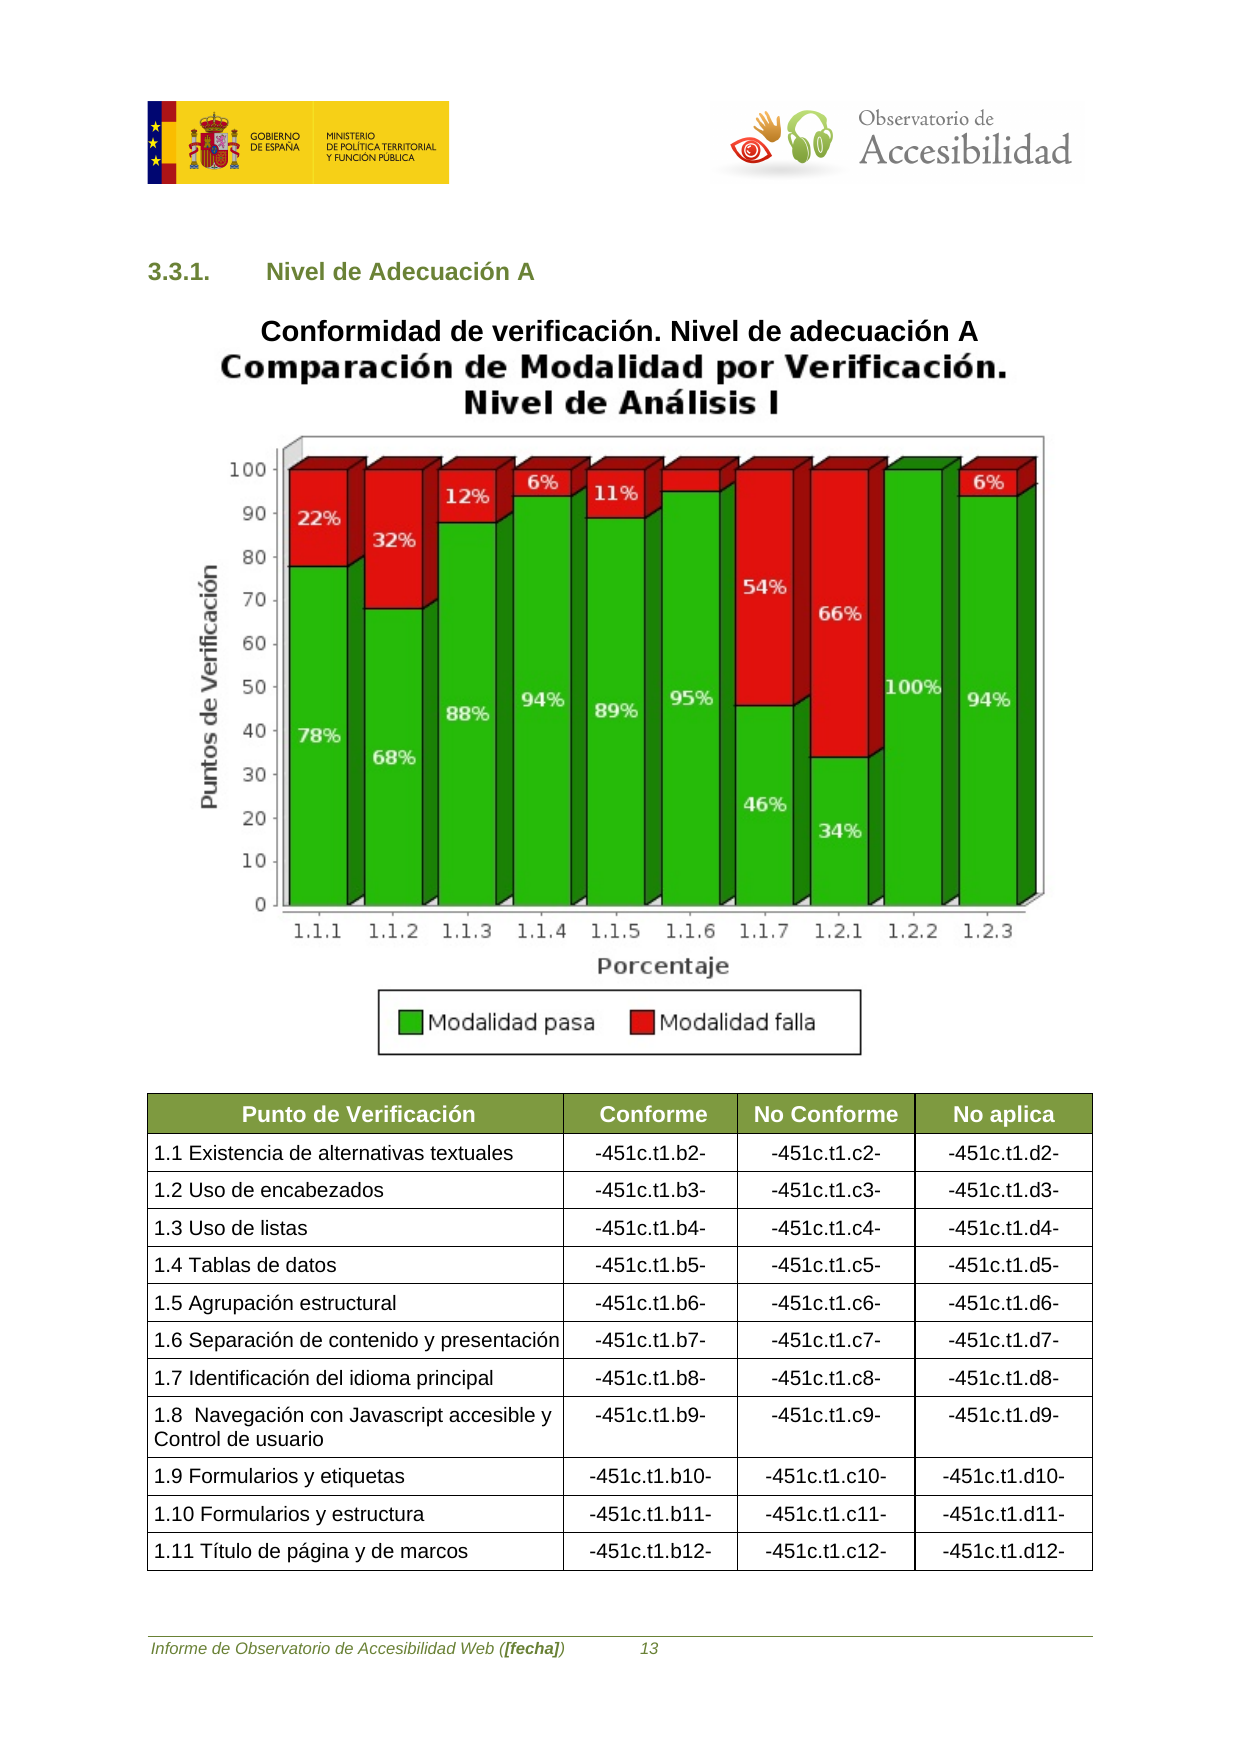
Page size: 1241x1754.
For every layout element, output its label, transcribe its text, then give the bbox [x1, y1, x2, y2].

table_cell 1.6 Separación de contenido y presentación [148, 1322, 563, 1358]
table_cell 1.11 Título de página y de marcos [148, 1533, 563, 1569]
table_cell 1.5 Agrupación estructural [148, 1284, 563, 1321]
table_cell -451c.t1.b10- [564, 1458, 737, 1494]
table_cell 1.8 Navegación con Javascript accesible y Control de usuario [148, 1397, 563, 1457]
table_cell -451c.t1.c5- [738, 1247, 914, 1283]
table_cell -451c.t1.c12- [738, 1533, 914, 1569]
table_cell -451c.t1.d3- [916, 1172, 1092, 1208]
table_cell -451c.t1.c2- [738, 1134, 914, 1171]
table_cell -451c.t1.d5- [916, 1247, 1092, 1283]
table_cell -451c.t1.d10- [916, 1458, 1092, 1494]
table_cell -451c.t1.d2- [916, 1134, 1092, 1171]
table_cell 1.1 Existencia de alternativas textuales [148, 1134, 563, 1171]
table_header Conforme [564, 1094, 737, 1133]
table_cell -451c.t1.c10- [738, 1458, 914, 1494]
table_cell 1.7 Identificación del idioma principal [148, 1359, 563, 1396]
table_cell -451c.t1.b6- [564, 1284, 737, 1321]
table_cell -451c.t1.d11- [916, 1496, 1092, 1532]
table_cell 1.9 Formularios y etiquetas [148, 1458, 563, 1494]
table_cell -451c.t1.b8- [564, 1359, 737, 1396]
subtitle Nivel de Adecuación A [148, 257, 1092, 286]
table_cell -451c.t1.b5- [564, 1247, 737, 1283]
table_header No aplica [916, 1094, 1092, 1133]
table_cell -451c.t1.b12- [564, 1533, 737, 1569]
table_cell -451c.t1.d4- [916, 1209, 1092, 1246]
table_cell -451c.t1.d7- [916, 1322, 1092, 1358]
picture [178, 347, 1062, 1057]
table_cell -451c.t1.b9- [564, 1397, 737, 1457]
table_cell -451c.t1.b11- [564, 1496, 737, 1532]
picture [710, 101, 1086, 184]
table_cell -451c.t1.c3- [738, 1172, 914, 1208]
table_cell -451c.t1.d9- [916, 1397, 1092, 1457]
table_cell 1.10 Formularios y estructura [148, 1496, 563, 1532]
table_cell -451c.t1.c6- [738, 1284, 914, 1321]
table_cell -451c.t1.b4- [564, 1209, 737, 1246]
table_cell -451c.t1.d8- [916, 1359, 1092, 1396]
table_cell -451c.t1.b2- [564, 1134, 737, 1171]
table_cell -451c.t1.b3- [564, 1172, 737, 1208]
table_header No Conforme [738, 1094, 914, 1133]
table_cell -451c.t1.d12- [916, 1533, 1092, 1569]
table_cell -451c.t1.c7- [738, 1322, 914, 1358]
text Conformidad de verificación. Nivel de adecuación A [148, 314, 1092, 347]
table_cell 1.3 Uso de listas [148, 1209, 563, 1246]
table_cell -451c.t1.c4- [738, 1209, 914, 1246]
table_cell -451c.t1.c11- [738, 1496, 914, 1532]
table_cell -451c.t1.d6- [916, 1284, 1092, 1321]
table_cell 1.2 Uso de encabezados [148, 1172, 563, 1208]
table_cell -451c.t1.c8- [738, 1359, 914, 1396]
picture [147, 101, 450, 184]
table_cell -451c.t1.c9- [738, 1397, 914, 1457]
table_cell 1.4 Tablas de datos [148, 1247, 563, 1283]
table_header Punto de Verificación [148, 1094, 563, 1133]
table_cell -451c.t1.b7- [564, 1322, 737, 1358]
